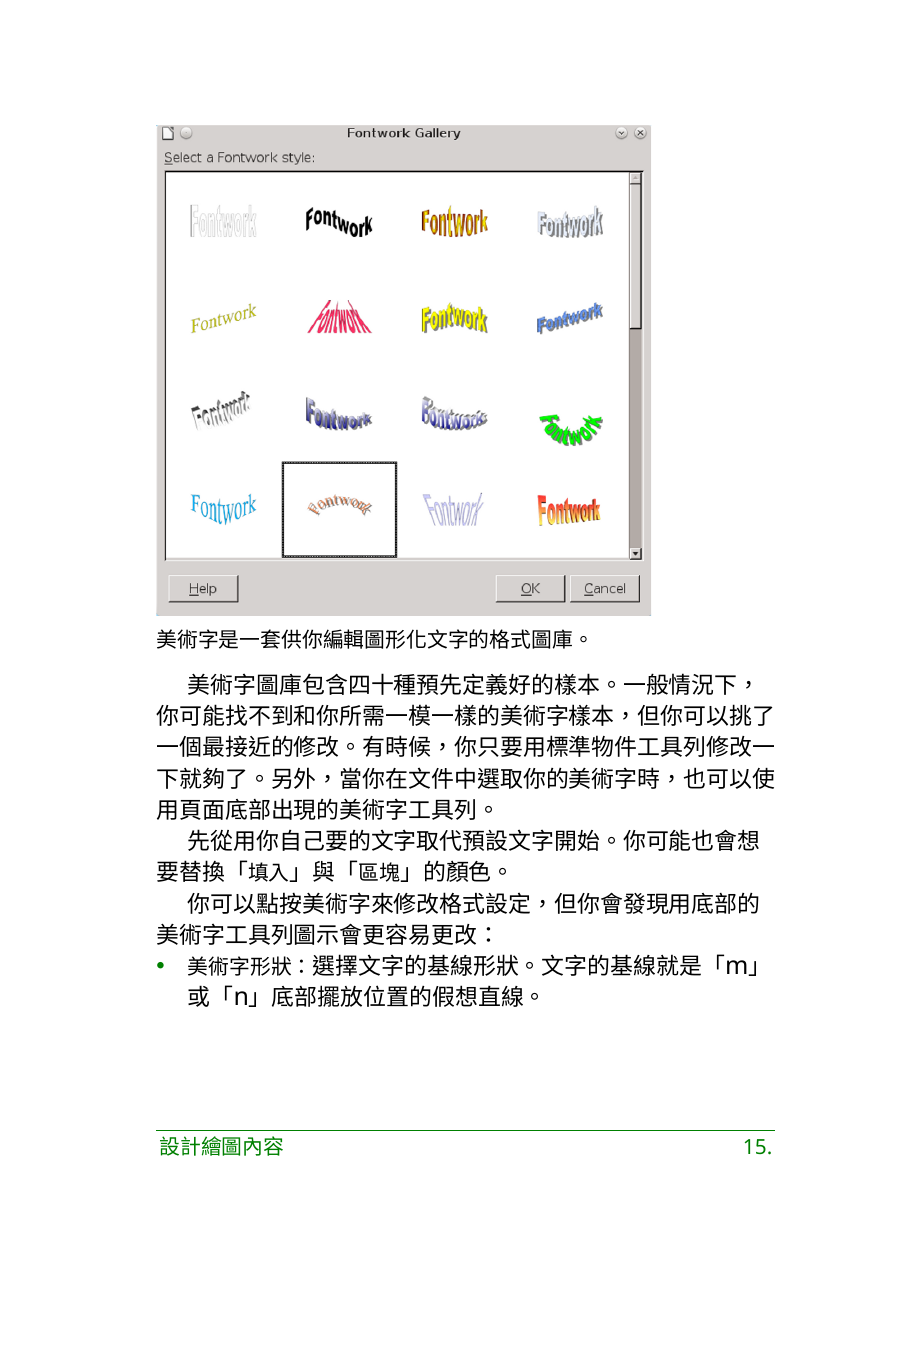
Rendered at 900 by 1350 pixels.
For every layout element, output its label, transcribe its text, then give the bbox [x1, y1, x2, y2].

picture [156, 125, 652, 616]
list 美術字形狀：選擇文字的基線形狀。文字的基線就是「m」或「n」底部擺放位置的假想直線。 [156, 949, 775, 1012]
text 美術字圖庫包含四十種預先定義好的樣本。一般情況下，你可能找不到和你所需一模一樣的美術字樣本，但你可以挑了一個最接近的修改。有時候，你只要用標準物件工具列修改一下就夠了。另外，當你在文件中選取你的美術字時，也可以使用頁面底部出現的美術字工具列。 [156, 668, 775, 824]
text 先從用你自己要的文字取代預設文字開始。你可能也會想要替換「填入」與「區塊」的顏色。 [156, 824, 775, 887]
table_cell 美術字是一套供你編輯圖形化文字的格式圖庫。 [156, 618, 775, 653]
table_header [156, 125, 775, 618]
text 你可以點按美術字來修改格式設定，但你會發現用底部的美術字工具列圖示會更容易更改： [156, 887, 775, 949]
